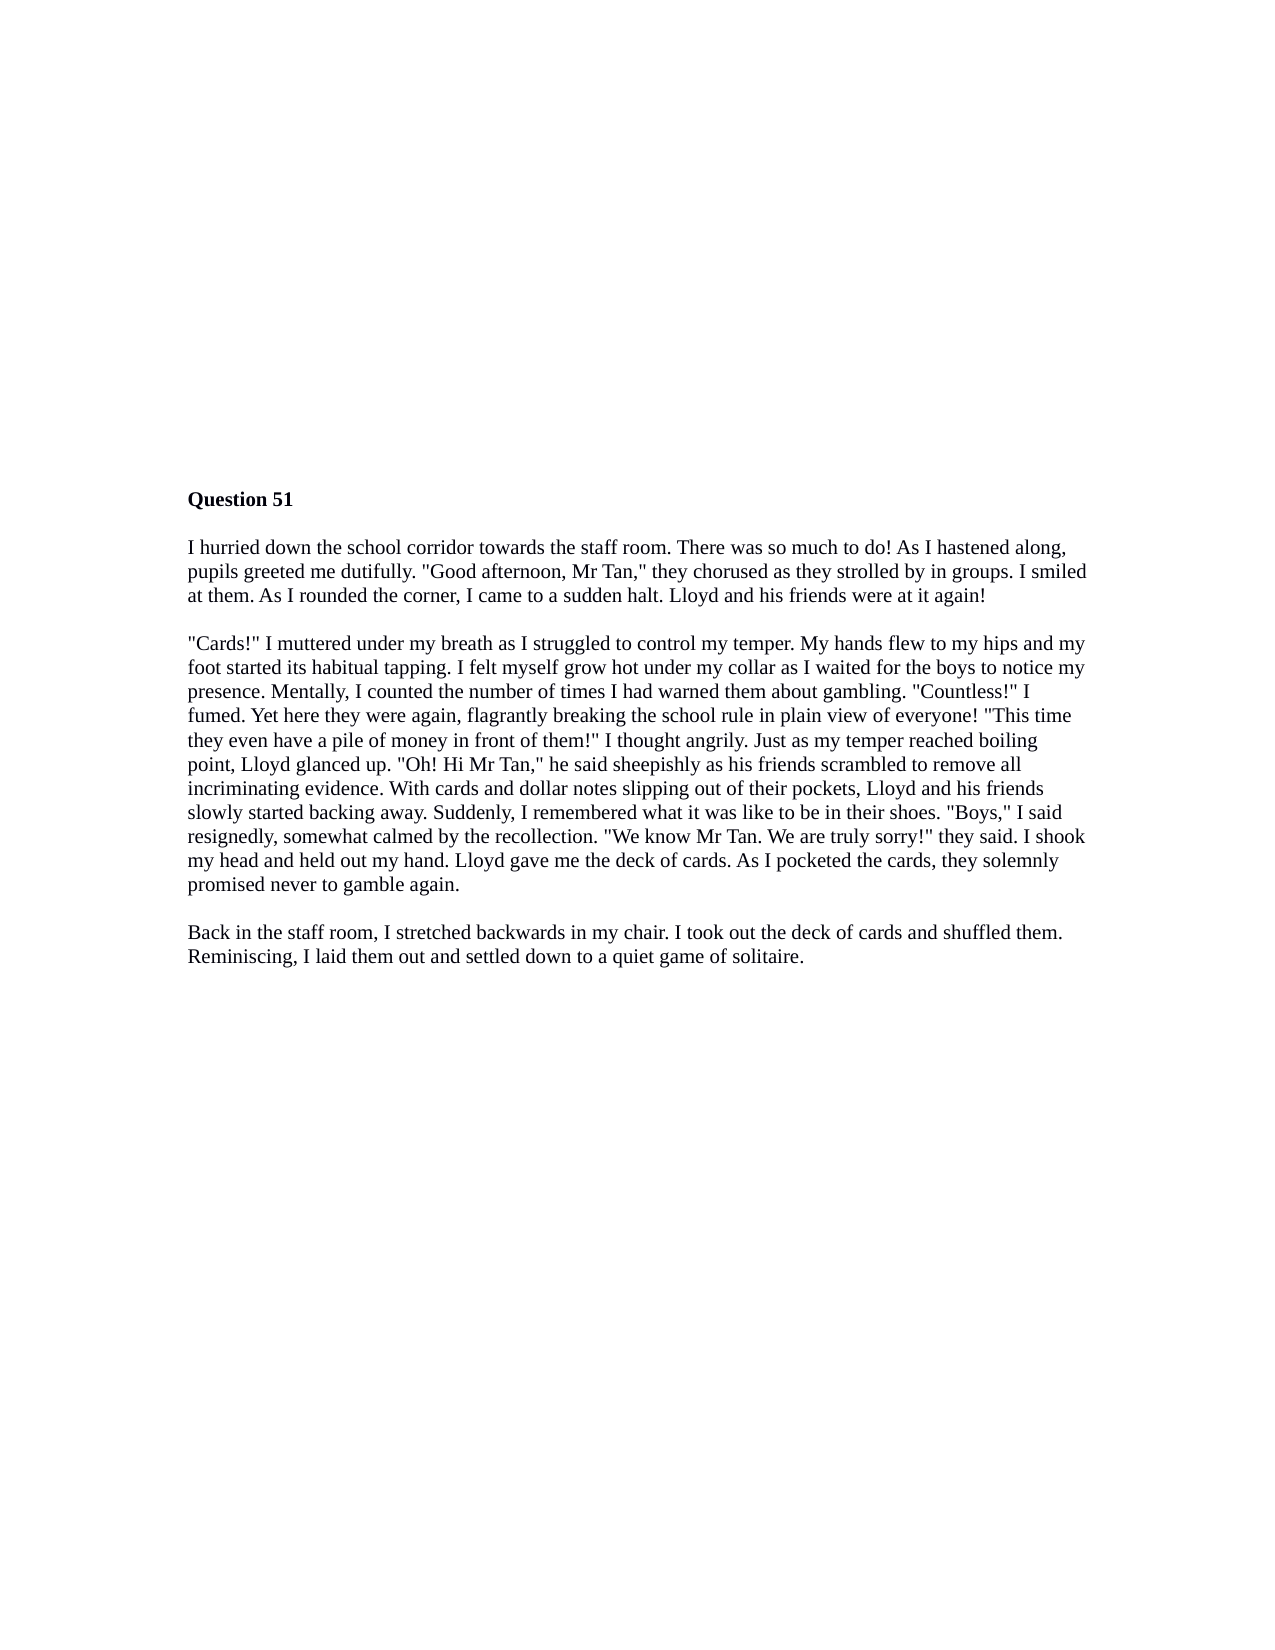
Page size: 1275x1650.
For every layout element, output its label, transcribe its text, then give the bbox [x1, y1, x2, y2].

text Question 51 [187, 487, 1087, 511]
text I hurried down the school corridor towards the staff room. There was so much to do! As I hastened along, pupils greeted me dutifully. "Good afternoon, Mr Tan," they chorused as they strolled by in groups. I smiled at them. As I rounded the corner, I came to a sudden halt. Lloyd and his friends were at it again! [187, 535, 1087, 607]
text Back in the staff room, I stretched backwards in my chair. I took out the deck of cards and shuffled them. Reminiscing, I laid them out and settled down to a quiet game of solitaire. [187, 920, 1087, 968]
text "Cards!" I muttered under my breath as I struggled to control my temper. My hands flew to my hips and my foot started its habitual tapping. I felt myself grow hot under my collar as I waited for the boys to notice my presence. Mentally, I counted the number of times I had warned them about gambling. "Countless!" I fumed. Yet here they were again, flagrantly breaking the school rule in plain view of everyone! "This time they even have a pile of money in front of them!" I thought angrily. Just as my temper reached boiling point, Lloyd glanced up. "Oh! Hi Mr Tan," he said sheepishly as his friends scrambled to remove all incriminating evidence. With cards and dollar notes slipping out of their pockets, Lloyd and his friends slowly started backing away. Suddenly, I remembered what it was like to be in their shoes. "Boys," I said resignedly, somewhat calmed by the recollection. "We know Mr Tan. We are truly sorry!" they said. I shook my head and held out my hand. Lloyd gave me the deck of cards. As I pocketed the cards, they solemnly promised never to gamble again. [187, 631, 1087, 896]
